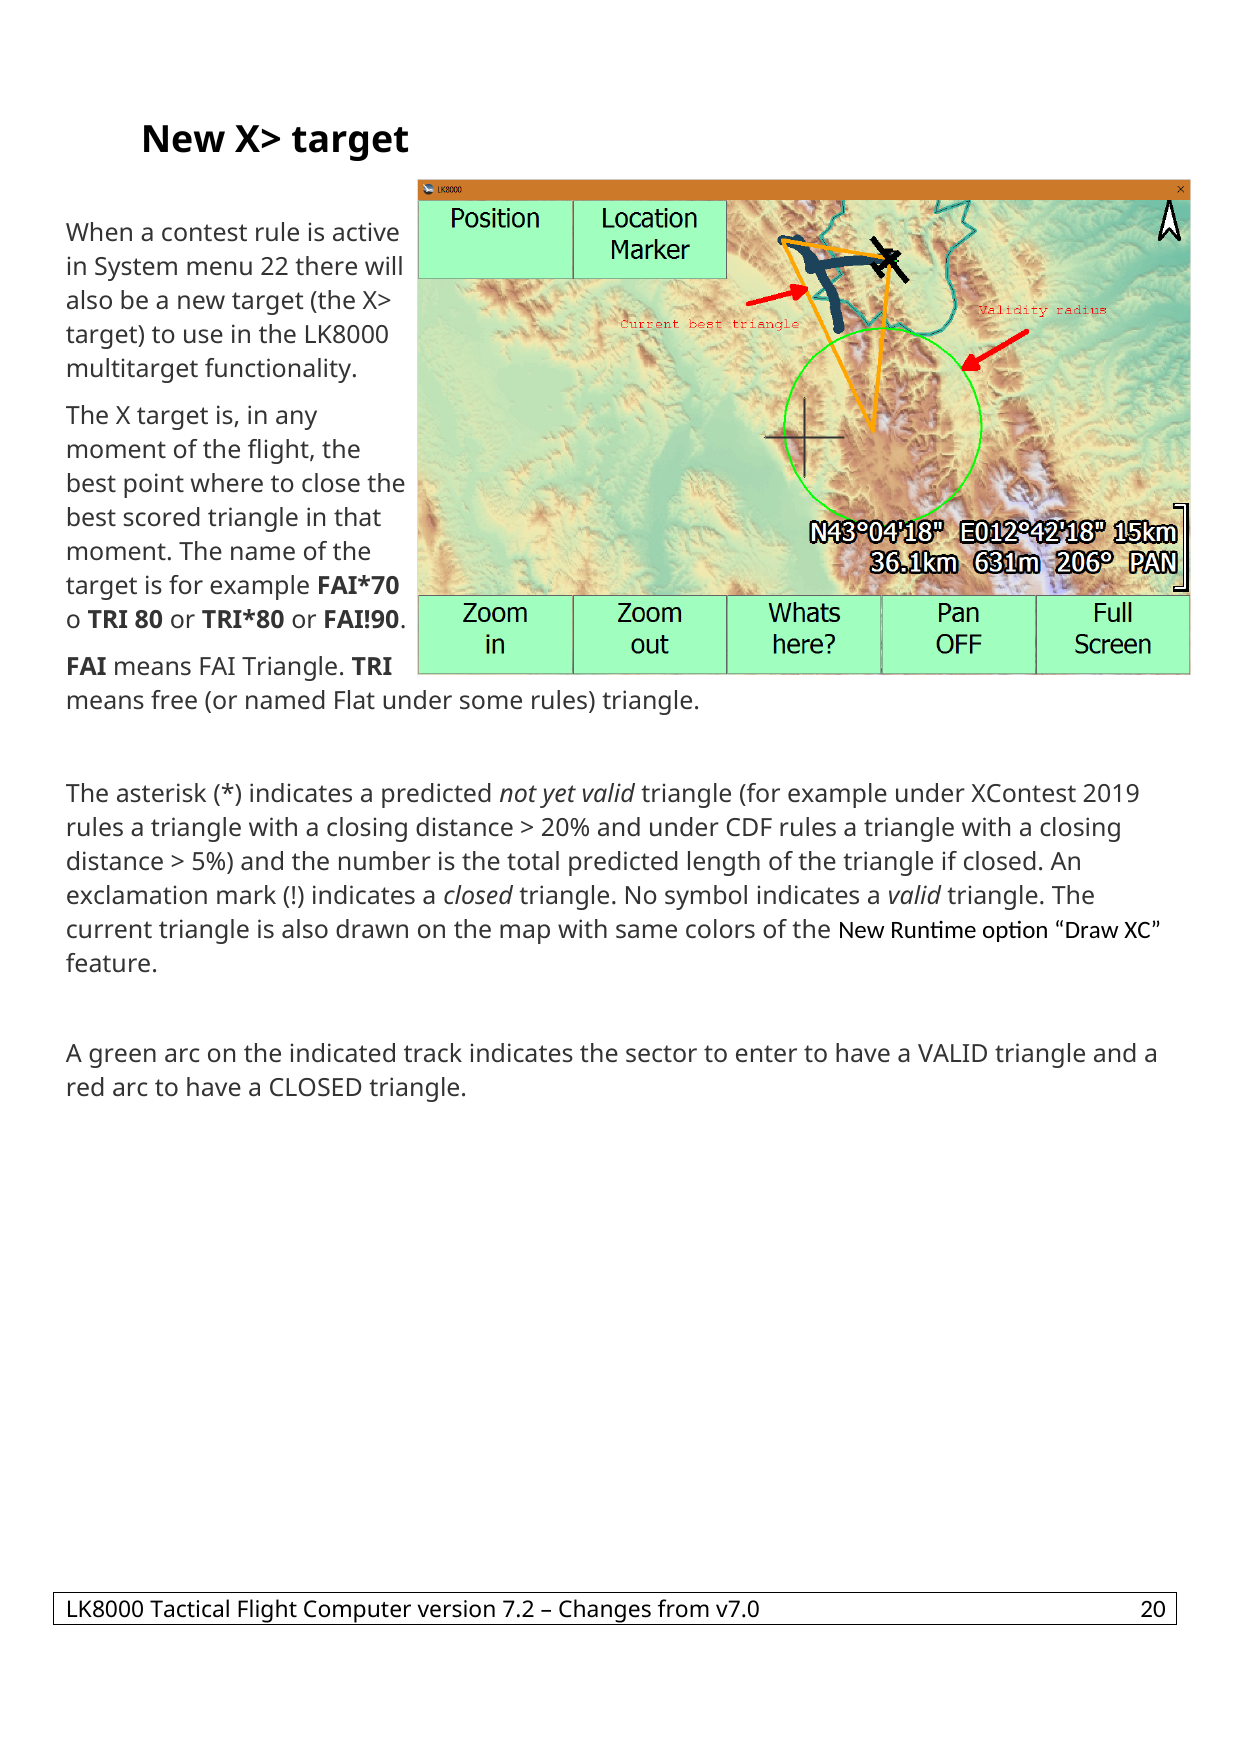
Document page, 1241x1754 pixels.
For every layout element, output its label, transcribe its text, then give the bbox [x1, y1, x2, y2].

picture [417, 179, 1191, 675]
text When a contest rule is active in System menu 22 there will also be a new target (the X> target) to use in the LK8000 multitarget functionality. [66, 215, 417, 385]
text FAI means FAI Triangle. TRI means free (or named Flat under some rules) triangle. [66, 649, 1181, 717]
text The X target is, in any moment of the flight, the best point where to close the best scored triangle in that moment. The name of the target is for example FAI*70 o TRI 80 or TRI*80 or FAI!90. [66, 398, 417, 636]
subtitle New X> target [66, 112, 1181, 163]
text The asterisk (*) indicates a predicted not yet valid triangle (for example under XContest 2019 rules a triangle with a closing distance > 20% and under CDF rules a triangle with a closing distance > 5%) and the number is the total predicted length of the triangle if closed. An exclamation mark (!) indicates a closed triangle. No symbol indicates a valid triangle. The current triangle is also drawn on the map with same colors of the New Runtime option “Draw XC” feature. [66, 776, 1181, 980]
text A green arc on the indicated track indicates the sector to enter to have a VALID triangle and a red arc to have a CLOSED triangle. [66, 1036, 1181, 1104]
